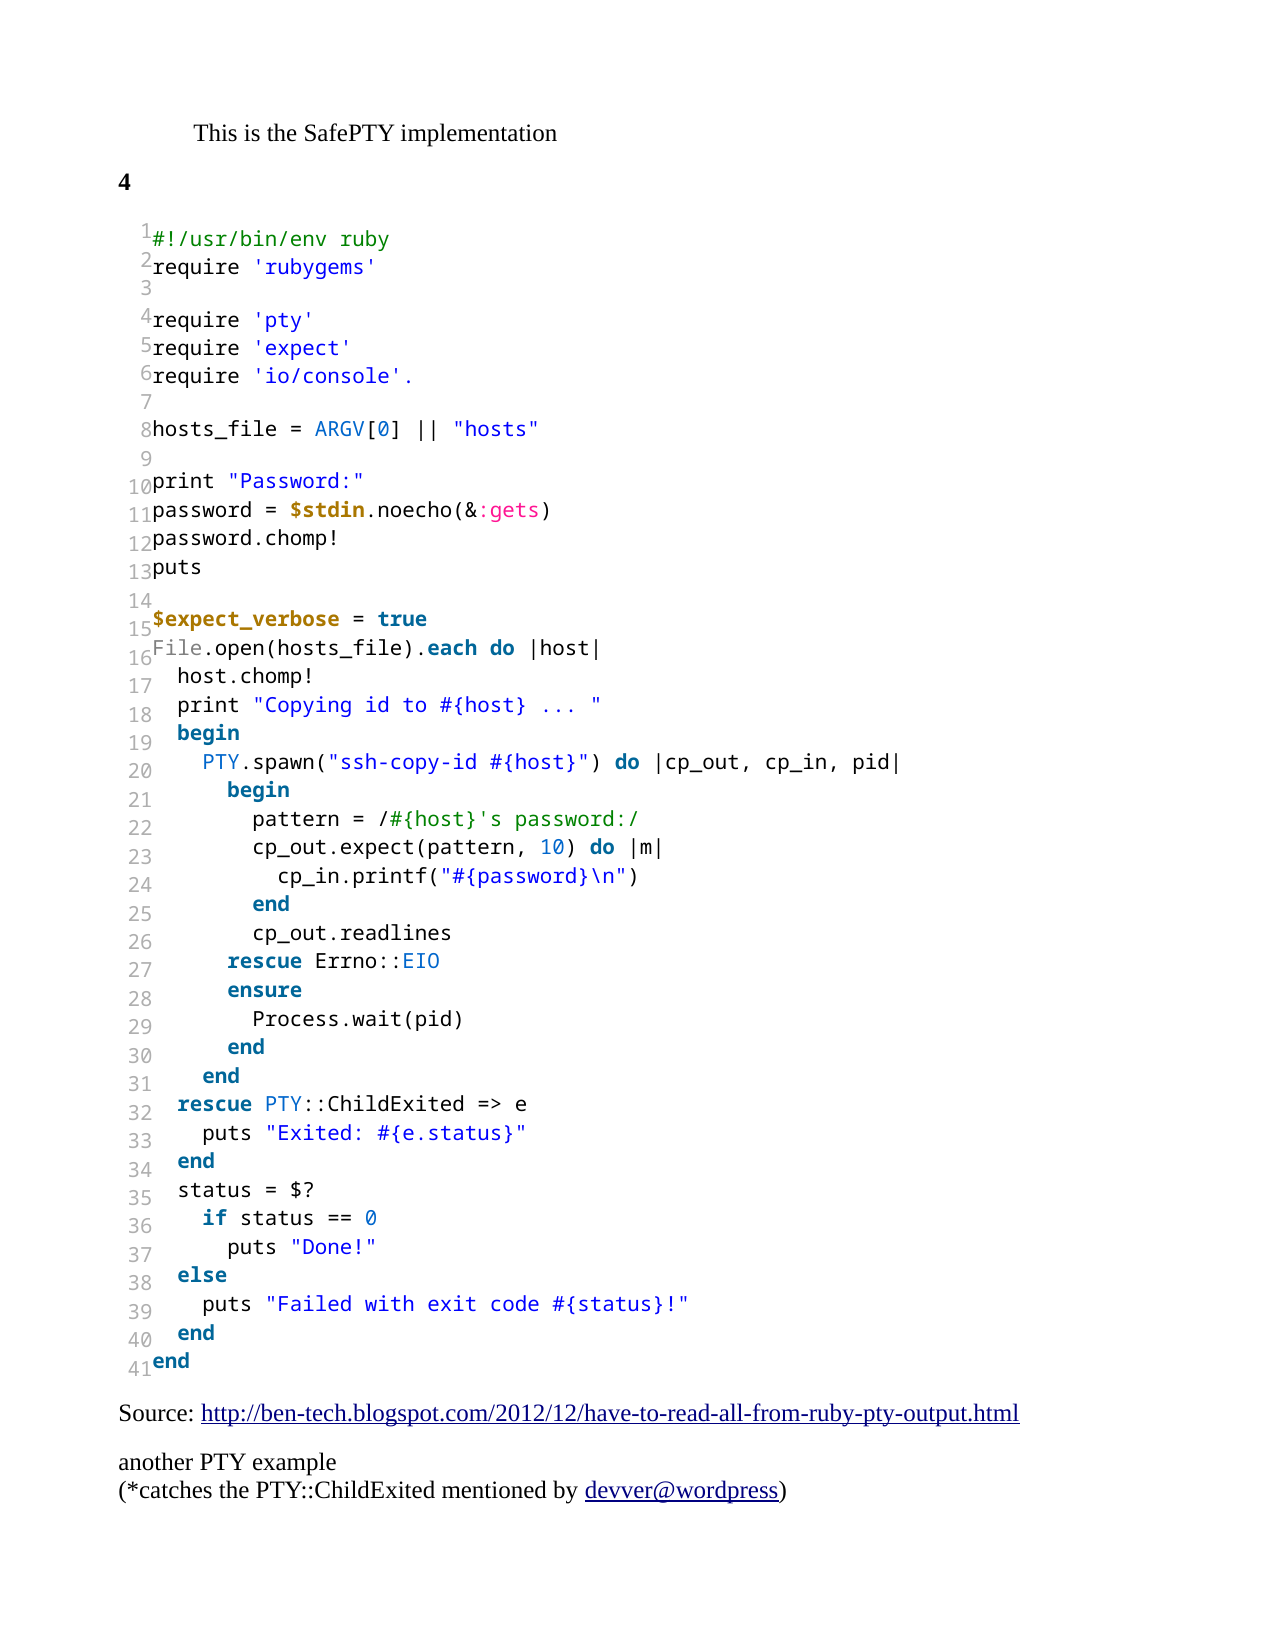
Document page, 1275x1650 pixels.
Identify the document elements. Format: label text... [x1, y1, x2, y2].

table_header #!/usr/bin/env ruby require 'rubygems' require 'pty' require 'expect' require 'io/console'. hosts_file = ARGV[0] || "hosts" print "Password:" password = $stdin.noecho(&:gets) password.chomp! puts $expect_verbose = true File.open(hosts_file).each do |host| host.chomp! print "Copying id to #{host} ... " begin PTY.spawn("ssh-copy-id #{host}") do |cp_out, cp_in, pid| begin pattern = /#{host}'s password:/ cp_out.expect(pattern, 10) do |m| cp_in.printf("#{password}\n") end cp_out.readlines rescue Errno::EIO ensure Process.wait(pid) end end rescue PTY::ChildExited => e puts "Exited: #{e.status}" end status = $? if status == 0 puts "Done!" else puts "Failed with exit code #{status}!" end end [152, 216, 932, 1382]
text another PTY example [118, 1447, 1157, 1475]
text (*catches the PTY::ChildExited mentioned by devver@wordpress) [118, 1475, 1157, 1504]
table_header 1 2 3 4 5 6 7 8 9 10 11 12 13 14 15 16 17 18 19 20 21 22 23 24 25 26 27 28 29 30 31 32 33 34 35 36 37 38 39 40 41 [118, 216, 152, 1382]
text 4 [118, 167, 1157, 196]
text This is the SafePTY implementation [193, 118, 1157, 147]
text Source: http://ben-tech.blogspot.com/2012/12/have-to-read-all-from-ruby-pty-output.html [118, 1398, 1157, 1426]
